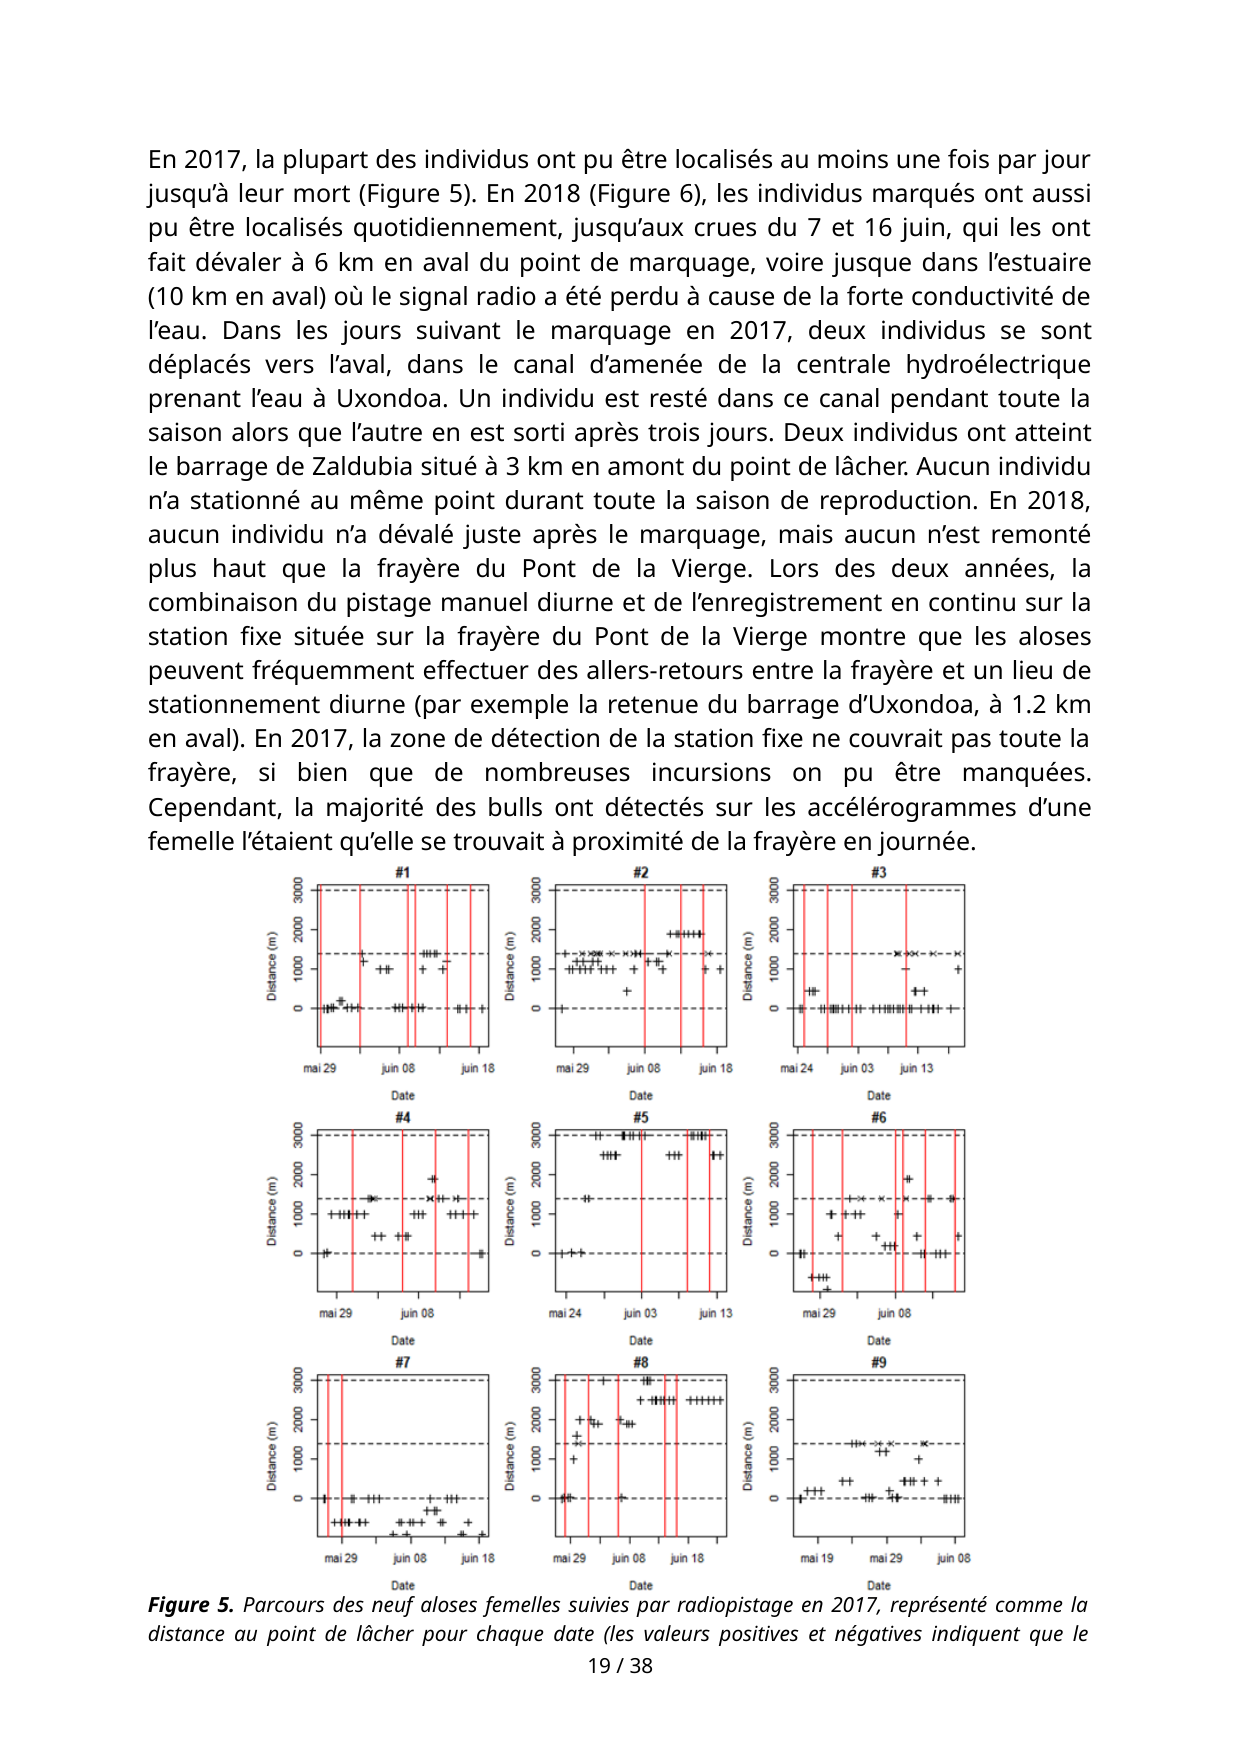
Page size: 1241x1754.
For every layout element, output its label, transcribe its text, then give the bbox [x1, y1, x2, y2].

text Figure 5. Parcours des neuf aloses femelles suivies par radiopistage en 2017, représenté comme la distance au point de lâcher pour chaque date (les valeurs positives et négatives indiquent que le [148, 857, 1093, 1647]
text En 2017, la plupart des individus ont pu être localisés au moins une fois par jour jusqu’à leur mort (Figure 5). En 2018 (Figure 6), les individus marqués ont aussi pu être localisés quotidiennement, jusqu’aux crues du 7 et 16 juin, qui les ont fait dévaler à 6 km en aval du point de marquage, voire jusque dans l’estuaire (10 km en aval) où le signal radio a été perdu à cause de la forte conductivité de l’eau. Dans les jours suivant le marquage en 2017, deux individus se sont déplacés vers l’aval, dans le canal d’amenée de la centrale hydroélectrique prenant l’eau à Uxondoa. Un individu est resté dans ce canal pendant toute la saison alors que l’autre en est sorti après trois jours. Deux individus ont atteint le barrage de Zaldubia situé à 3 km en amont du point de lâcher. Aucun individu n’a stationné au même point durant toute la saison de reproduction. En 2018, aucun individu n’a dévalé juste après le marquage, mais aucun n’est remonté plus haut que la frayère du Pont de la Vierge. Lors des deux années, la combinaison du pistage manuel diurne et de l’enregistrement en continu sur la station fixe située sur la frayère du Pont de la Vierge montre que les aloses peuvent fréquemment effectuer des allers-retours entre la frayère et un lieu de stationnement diurne (par exemple la retenue du barrage d’Uxondoa, à 1.2 km en aval). En 2017, la zone de détection de la station fixe ne couvrait pas toute la frayère, si bien que de nombreuses incursions on pu être manquées. Cependant, la majorité des bulls ont détectés sur les accélérogrammes d’une femelle l’étaient qu’elle se trouvait à proximité de la frayère en journée. [148, 142, 1093, 857]
